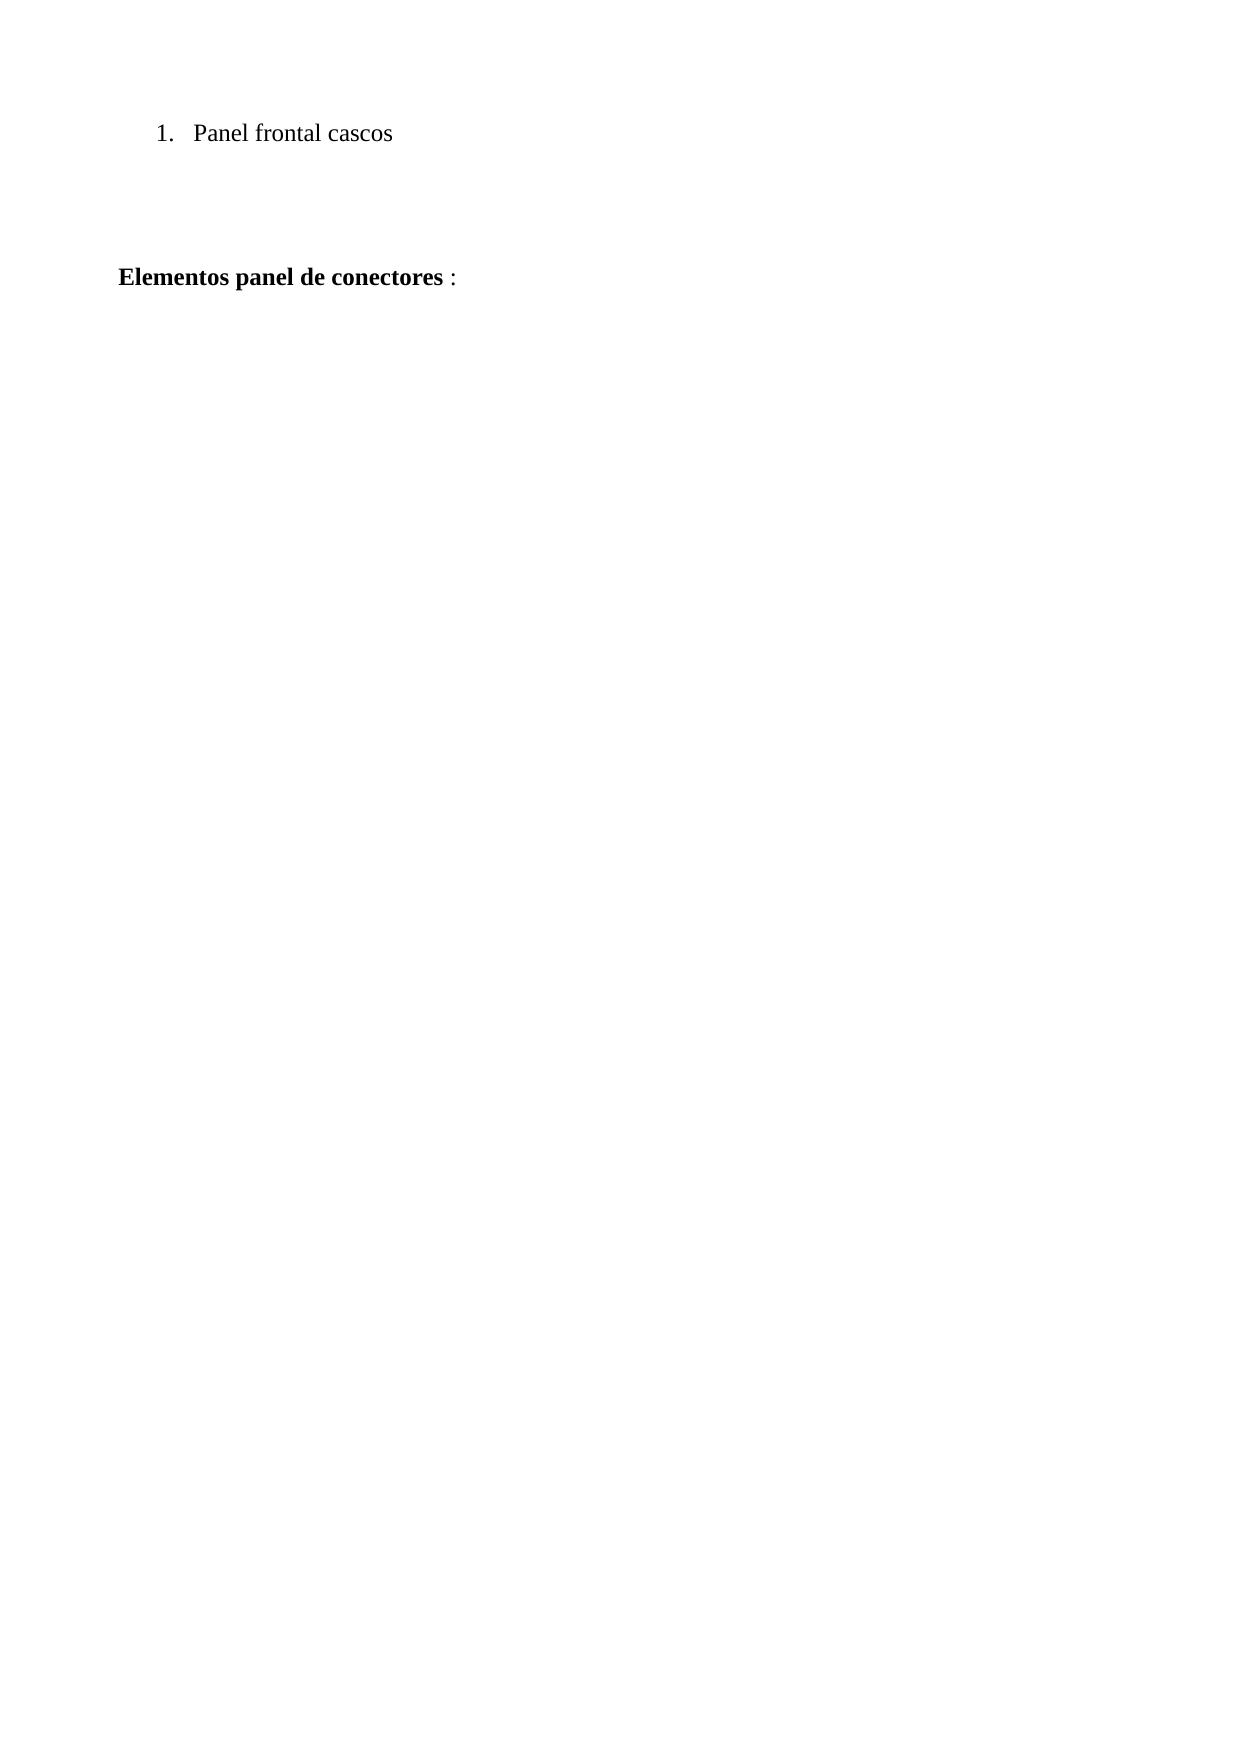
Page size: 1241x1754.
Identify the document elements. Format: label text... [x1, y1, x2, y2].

text Elementos panel de conectores : [118, 262, 1122, 291]
list Panel frontal cascos [156, 118, 1122, 147]
